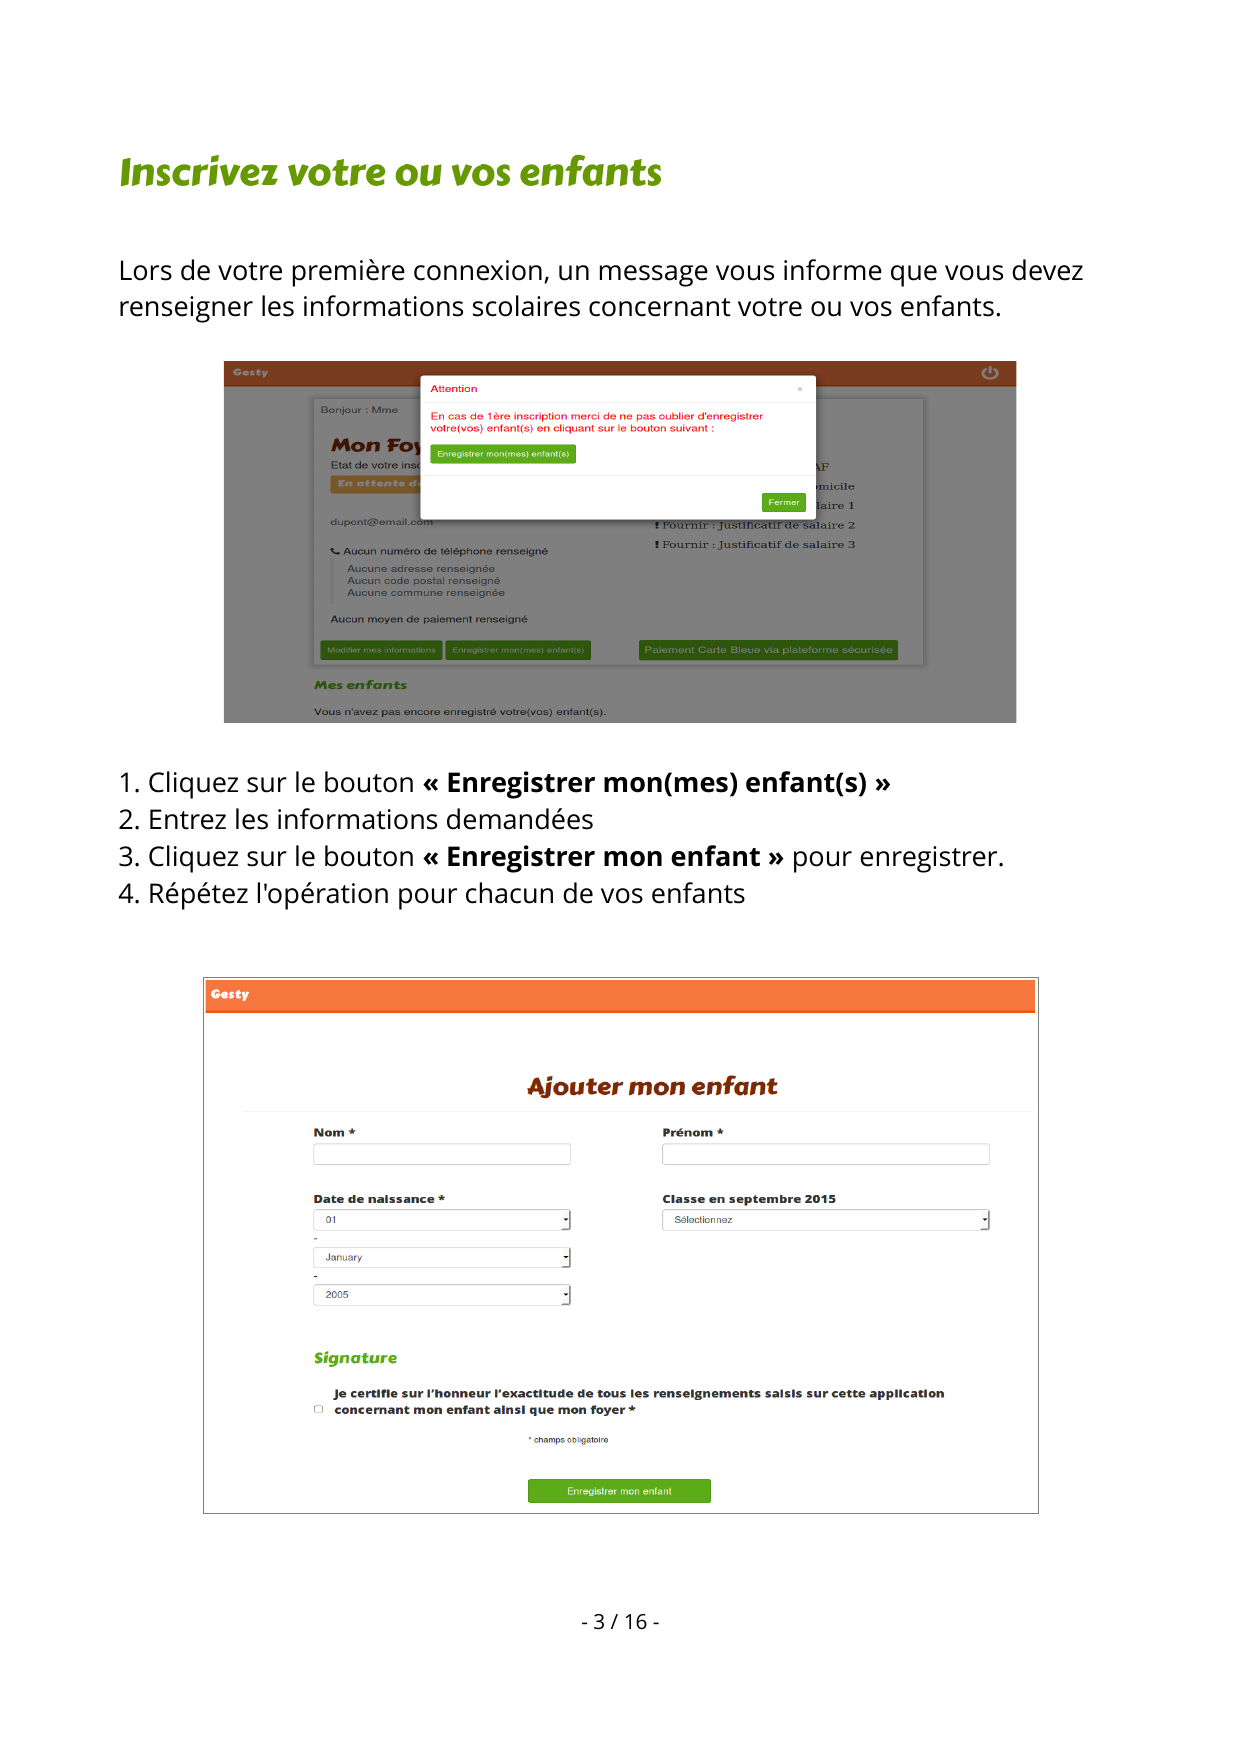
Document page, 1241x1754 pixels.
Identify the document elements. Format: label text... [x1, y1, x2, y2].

picture [223, 361, 1017, 723]
text Lors de votre première connexion, un message vous informe que vous devez renseigner les informations scolaires concernant votre ou vos enfants. [118, 251, 1122, 325]
text 1. Cliquez sur le bouton « Enregistrer mon(mes) enfant(s) » [118, 763, 1122, 800]
text 4. Répétez l'opération pour chacun de vos enfants [118, 874, 1122, 911]
text 3. Cliquez sur le bouton « Enregistrer mon enfant » pour enregistrer. [118, 837, 1122, 874]
subtitle Inscrivez votre ou vos enfants [118, 143, 1122, 202]
text 2. Entrez les informations demandées [118, 800, 1122, 837]
picture [205, 980, 1035, 1511]
